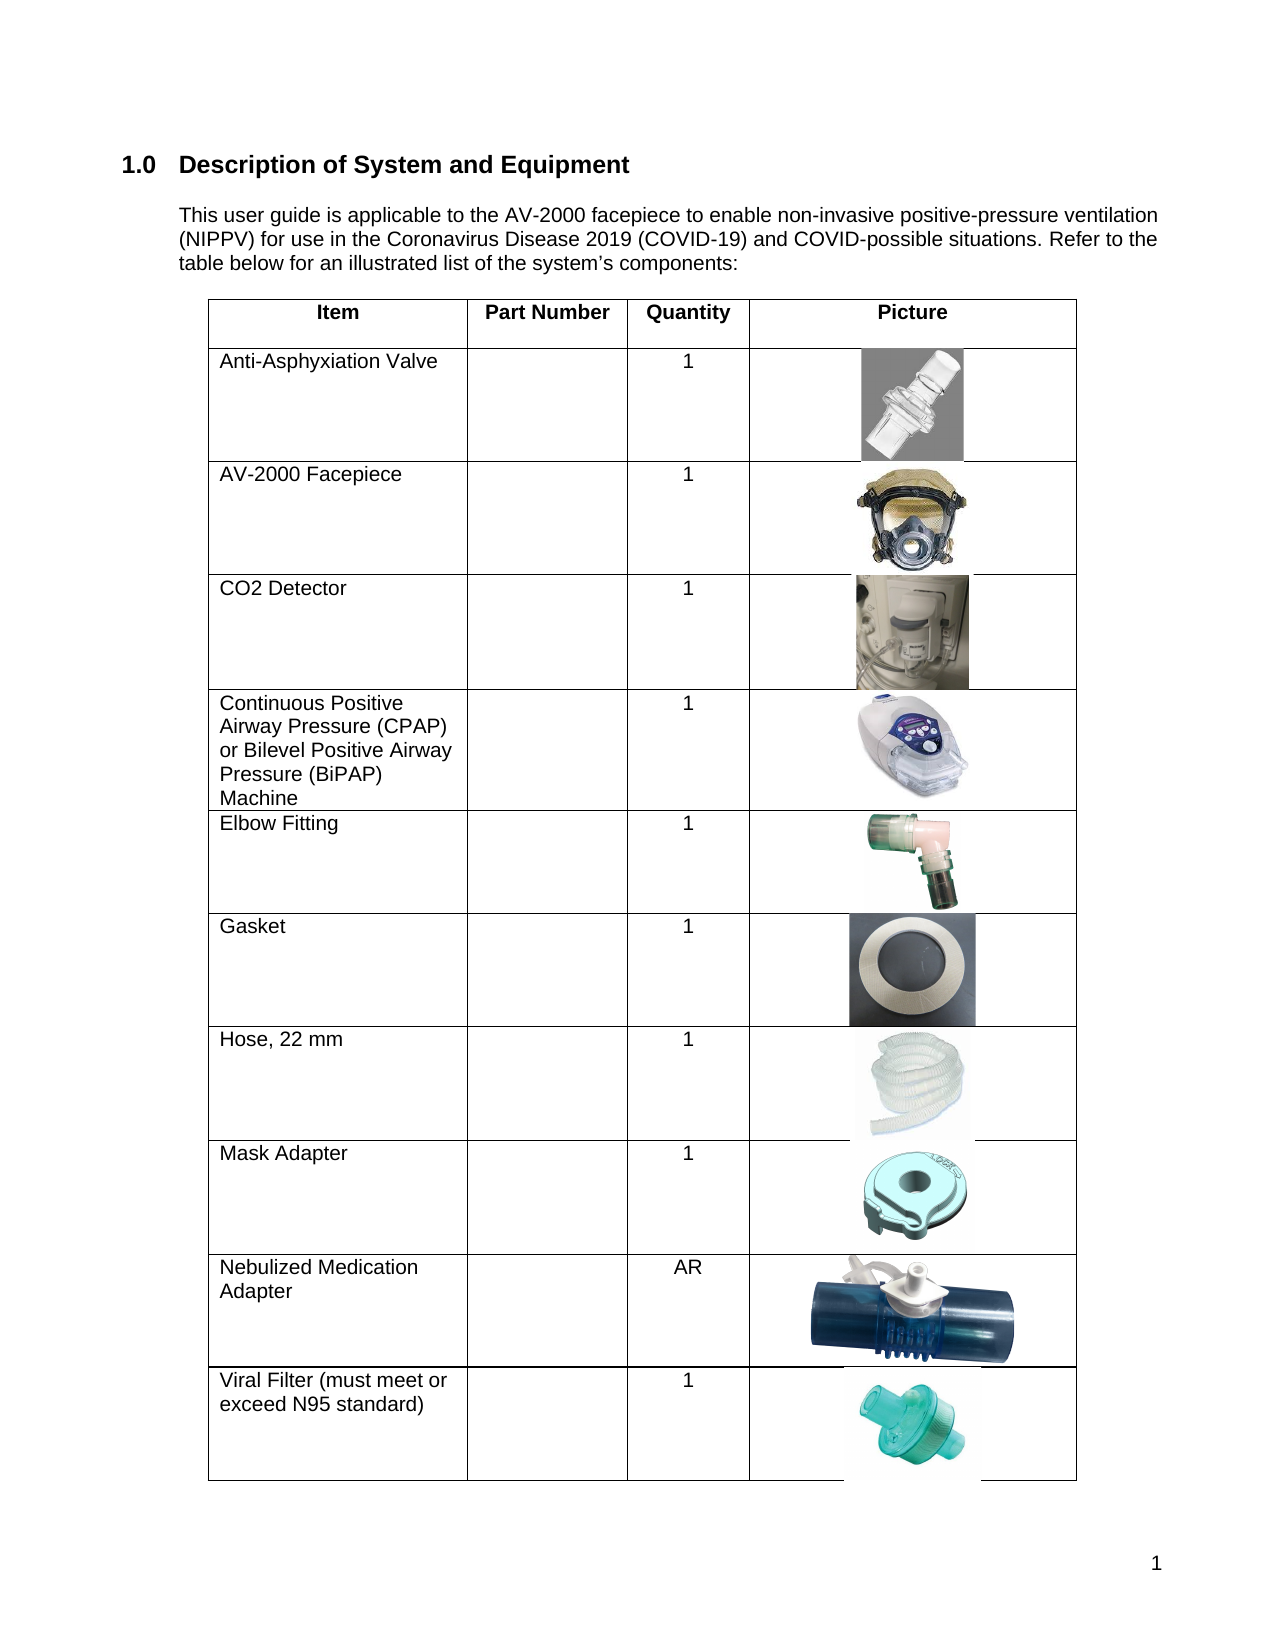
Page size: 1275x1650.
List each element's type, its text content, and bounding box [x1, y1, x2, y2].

table_cell Hose, 22 mm [209, 1027, 467, 1140]
table_cell [750, 811, 864, 913]
table_cell Nebulized Medication Adapter [209, 1255, 467, 1366]
table_cell [468, 1141, 627, 1254]
table_cell 1 [628, 914, 749, 1026]
table_cell 1 [628, 1141, 749, 1254]
table_header Part Number [468, 300, 627, 347]
table_cell [972, 914, 1076, 1026]
table_header Quantity [628, 300, 749, 347]
table_cell [974, 462, 1076, 574]
table_cell CO2 Detector [209, 575, 467, 689]
table_cell [468, 690, 627, 810]
table_cell [961, 811, 1076, 913]
table_cell AR [628, 1255, 749, 1366]
table_cell [468, 349, 627, 461]
table_cell [468, 1368, 627, 1480]
table_header Item [209, 300, 467, 347]
table_cell [750, 914, 878, 1026]
table_cell [750, 690, 1076, 810]
table_cell 1 [628, 811, 749, 913]
table_cell 1 [628, 462, 749, 574]
subtitle Description of System and Equipment [121, 150, 1162, 179]
table_cell [750, 1141, 850, 1254]
table_cell [975, 1141, 1076, 1254]
table_cell [750, 575, 1076, 689]
table_cell [1015, 1255, 1076, 1366]
table_cell [468, 811, 627, 913]
picture [851, 462, 974, 603]
table_cell [750, 462, 851, 574]
table_cell [468, 1027, 627, 1140]
table_cell [468, 462, 627, 574]
table_cell [750, 1255, 810, 1366]
table_cell AV-2000 Facepiece [209, 462, 467, 574]
table_cell 1 [628, 1027, 749, 1140]
table_header Picture [750, 300, 1076, 347]
table_cell [468, 575, 627, 689]
table_cell 1 [628, 1368, 749, 1480]
table_cell [982, 1368, 1076, 1480]
picture [850, 1027, 975, 1254]
table_cell [468, 914, 627, 1026]
table_cell Viral Filter (must meet or exceed N95 standard) [209, 1368, 467, 1480]
picture [810, 1255, 1015, 1367]
table_cell Gasket [209, 914, 467, 1026]
table_cell [468, 1255, 627, 1366]
table_cell Elbow Fitting [209, 811, 467, 913]
table_cell Anti-Asphyxiation Valve [209, 349, 467, 461]
table_cell [750, 349, 1076, 462]
table_cell [750, 1368, 981, 1481]
picture [861, 348, 964, 461]
table_cell [750, 1027, 855, 1140]
text This user guide is applicable to the AV-2000 facepiece to enable non-invasive positive-pressure ventilation (NIPPV) for use in the Coronavirus Disease 2019 (COVID-19) and COVID-possible situations. Refer to the table below for an illustrated list of the system’s components: [178, 203, 1162, 274]
table_cell Continuous Positive Airway Pressure (CPAP) or Bilevel Positive Airway Pressure (BiPAP) Machine [209, 690, 467, 810]
picture [878, 913, 972, 1026]
table_cell Mask Adapter [209, 1141, 467, 1254]
picture [853, 690, 972, 803]
table_cell 1 [628, 575, 749, 689]
table_cell 1 [628, 349, 749, 461]
table_cell 1 [628, 690, 749, 810]
table_cell [971, 1027, 1076, 1140]
